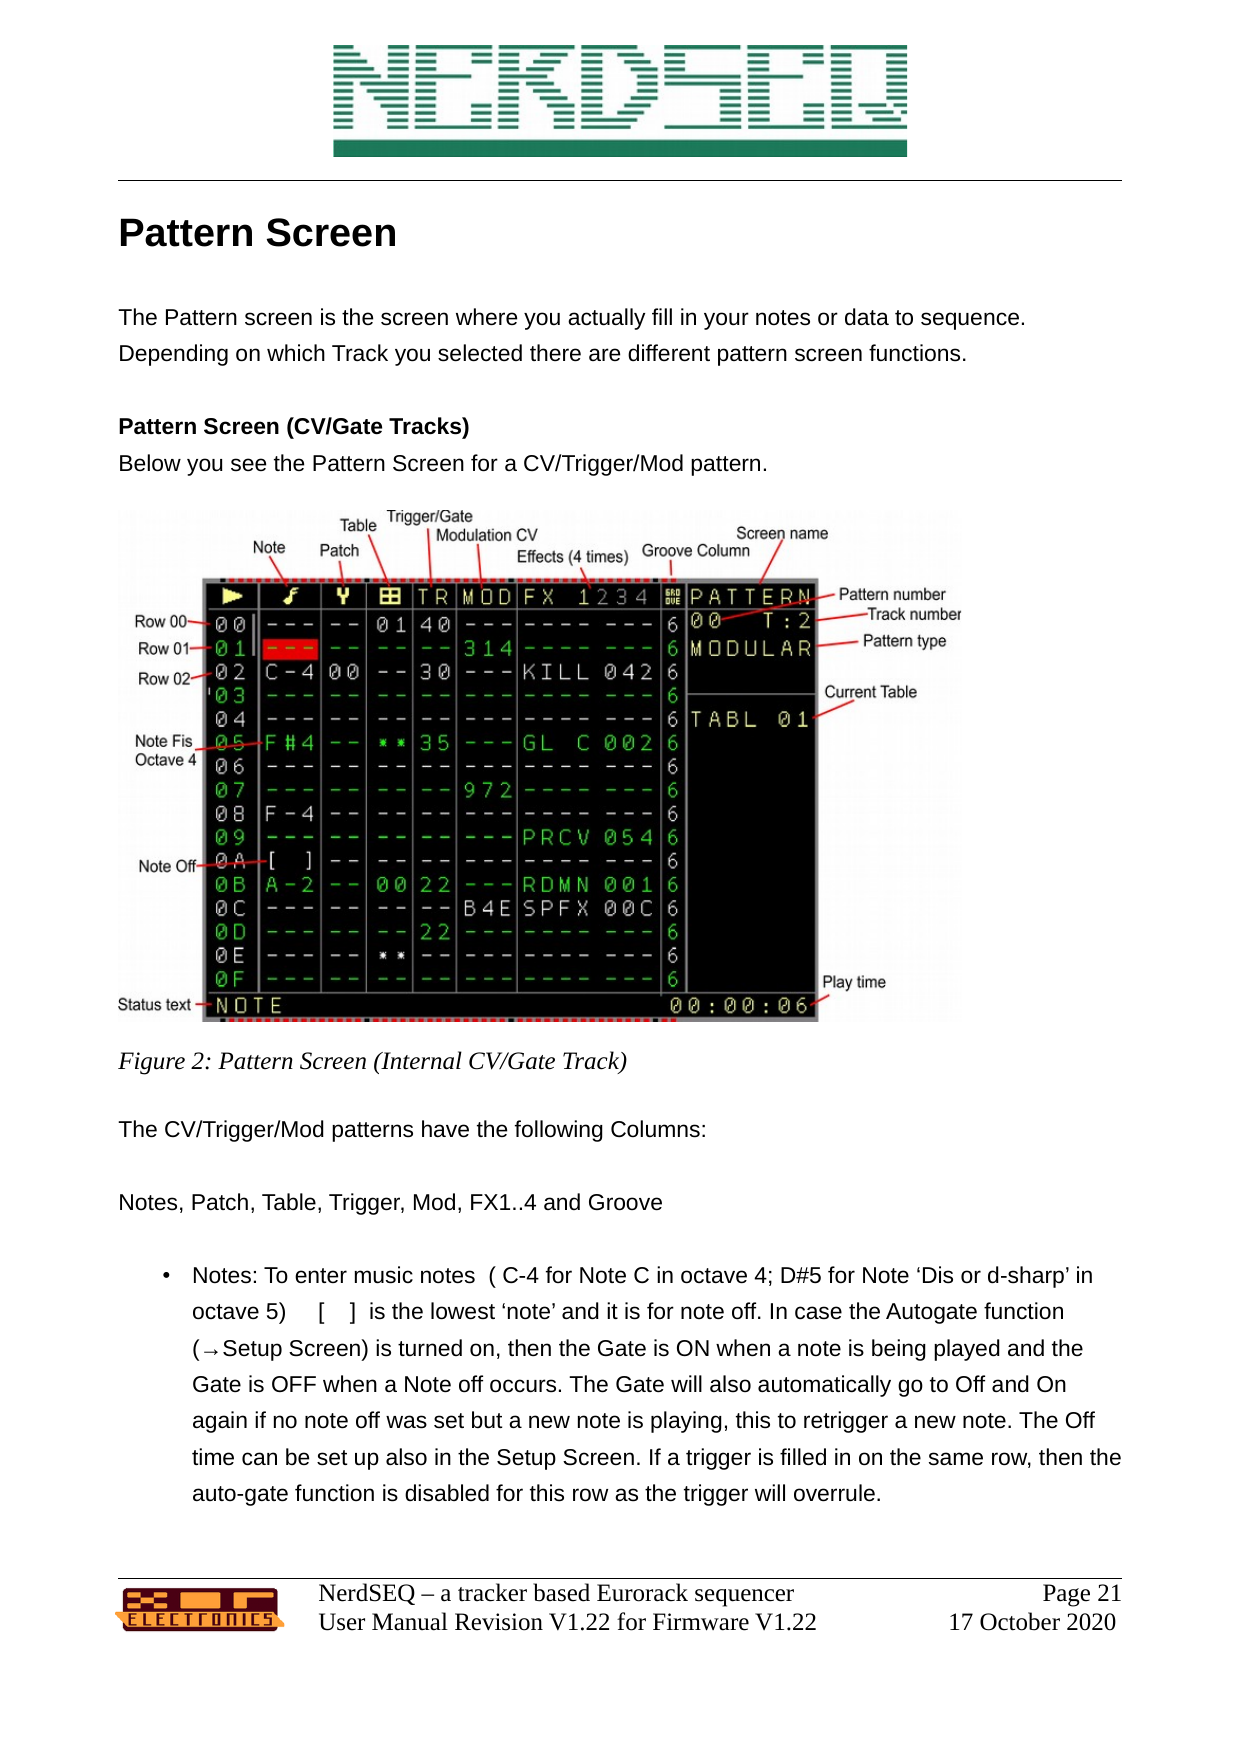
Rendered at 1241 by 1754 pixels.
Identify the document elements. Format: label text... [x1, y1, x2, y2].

text Notes, Patch, Table, Trigger, Mod, FX1..4 and Groove [118, 1189, 1122, 1216]
picture [115, 1584, 285, 1634]
subtitle Pattern Screen [118, 209, 1122, 255]
list Notes: To enter music notes ( C-4 for Note C in octave 4; D#5 for Note ‘Dis or d-sharp’ in octave 5) [ ] is the lowest ‘note’ and it is for note off. In case the Autogate function (→Setup Screen) is turned on, then the Gate is ON when a note is being played and the Gate is OFF when a Note off occurs. The Gate will also automatically go to Off and On again if no note off was set but a new note is playing, this to retrigger a new note. The Off time can be set up also in the Setup Screen. If a trigger is filled in on the same row, then the auto-gate function is disabled for this row as the trigger will overrule. [162, 1262, 1122, 1506]
picture [118, 510, 962, 1022]
text Below you see the Pattern Screen for a CV/Trigger/Mod pattern. [118, 449, 1122, 476]
text [118, 486, 1122, 1046]
text The Pattern screen is the screen where you actually fill in your notes or data to sequence. Depending on which Track you selected there are different pattern screen functions. [118, 304, 1122, 367]
text The CV/Trigger/Mod patterns have the following Columns: [118, 1075, 1122, 1143]
picture [333, 45, 908, 157]
text Figure 2: Pattern Screen (Internal CV/Gate Track) [118, 1046, 1122, 1075]
text Pattern Screen (CV/Gate Tracks) [118, 413, 1122, 439]
